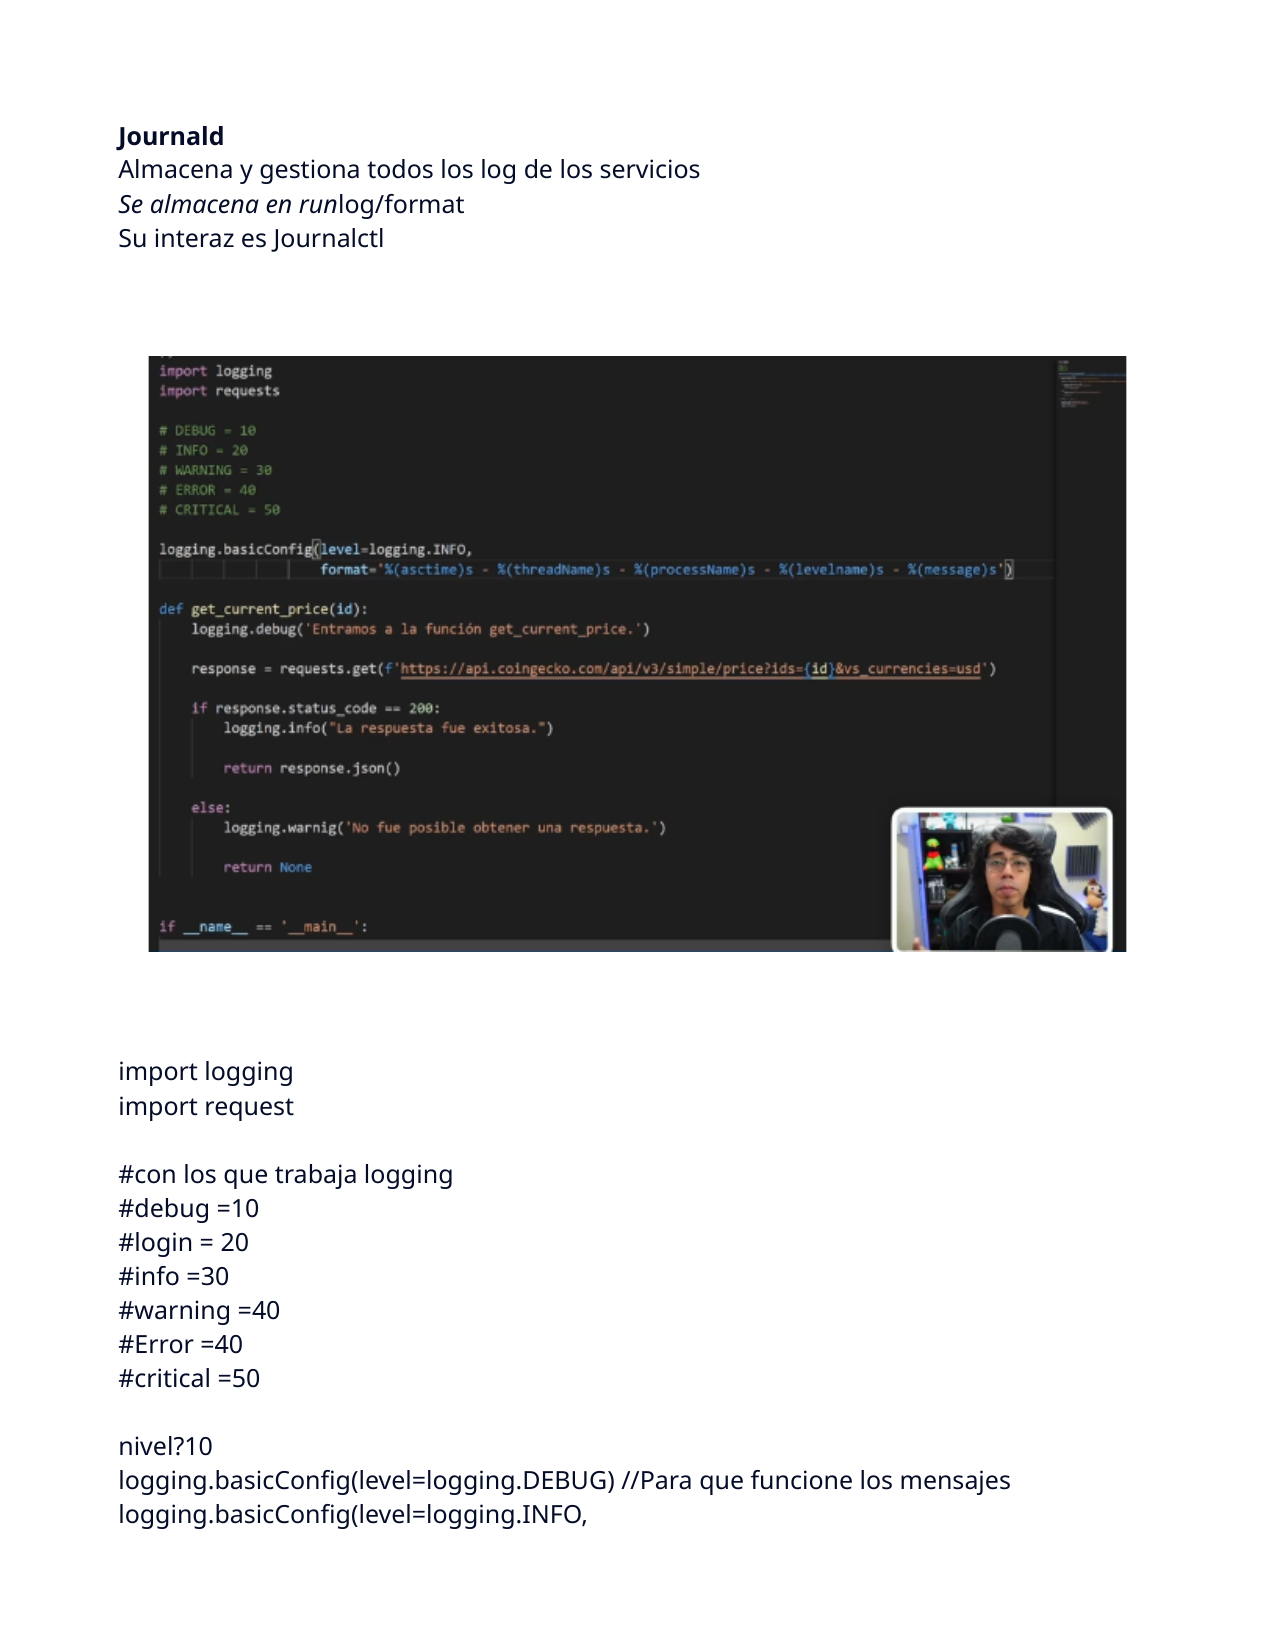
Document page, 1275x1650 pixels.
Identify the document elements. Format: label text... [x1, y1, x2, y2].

text logging.basicConfig(level=logging.INFO, [118, 1497, 1157, 1531]
text Almacena y gestiona todos los log de los servicios [118, 152, 1157, 186]
text #con los que trabaja logging [118, 1156, 1157, 1190]
text #Error =40 [118, 1327, 1157, 1361]
picture [148, 356, 1127, 952]
text nivel?10 [118, 1429, 1157, 1463]
text Journald [118, 118, 1157, 152]
text import request [118, 1088, 1157, 1122]
text import logging [118, 1054, 1157, 1088]
text Se almacena en runlog/format [118, 186, 1157, 220]
text Su interaz es Journalctl [118, 220, 1157, 254]
text #info =30 [118, 1258, 1157, 1292]
text #login = 20 [118, 1224, 1157, 1258]
text #critical =50 [118, 1361, 1157, 1395]
text logging.basicConfig(level=logging.DEBUG) //Para que funcione los mensajes [118, 1463, 1157, 1497]
text #warning =40 [118, 1292, 1157, 1327]
text #debug =10 [118, 1190, 1157, 1224]
